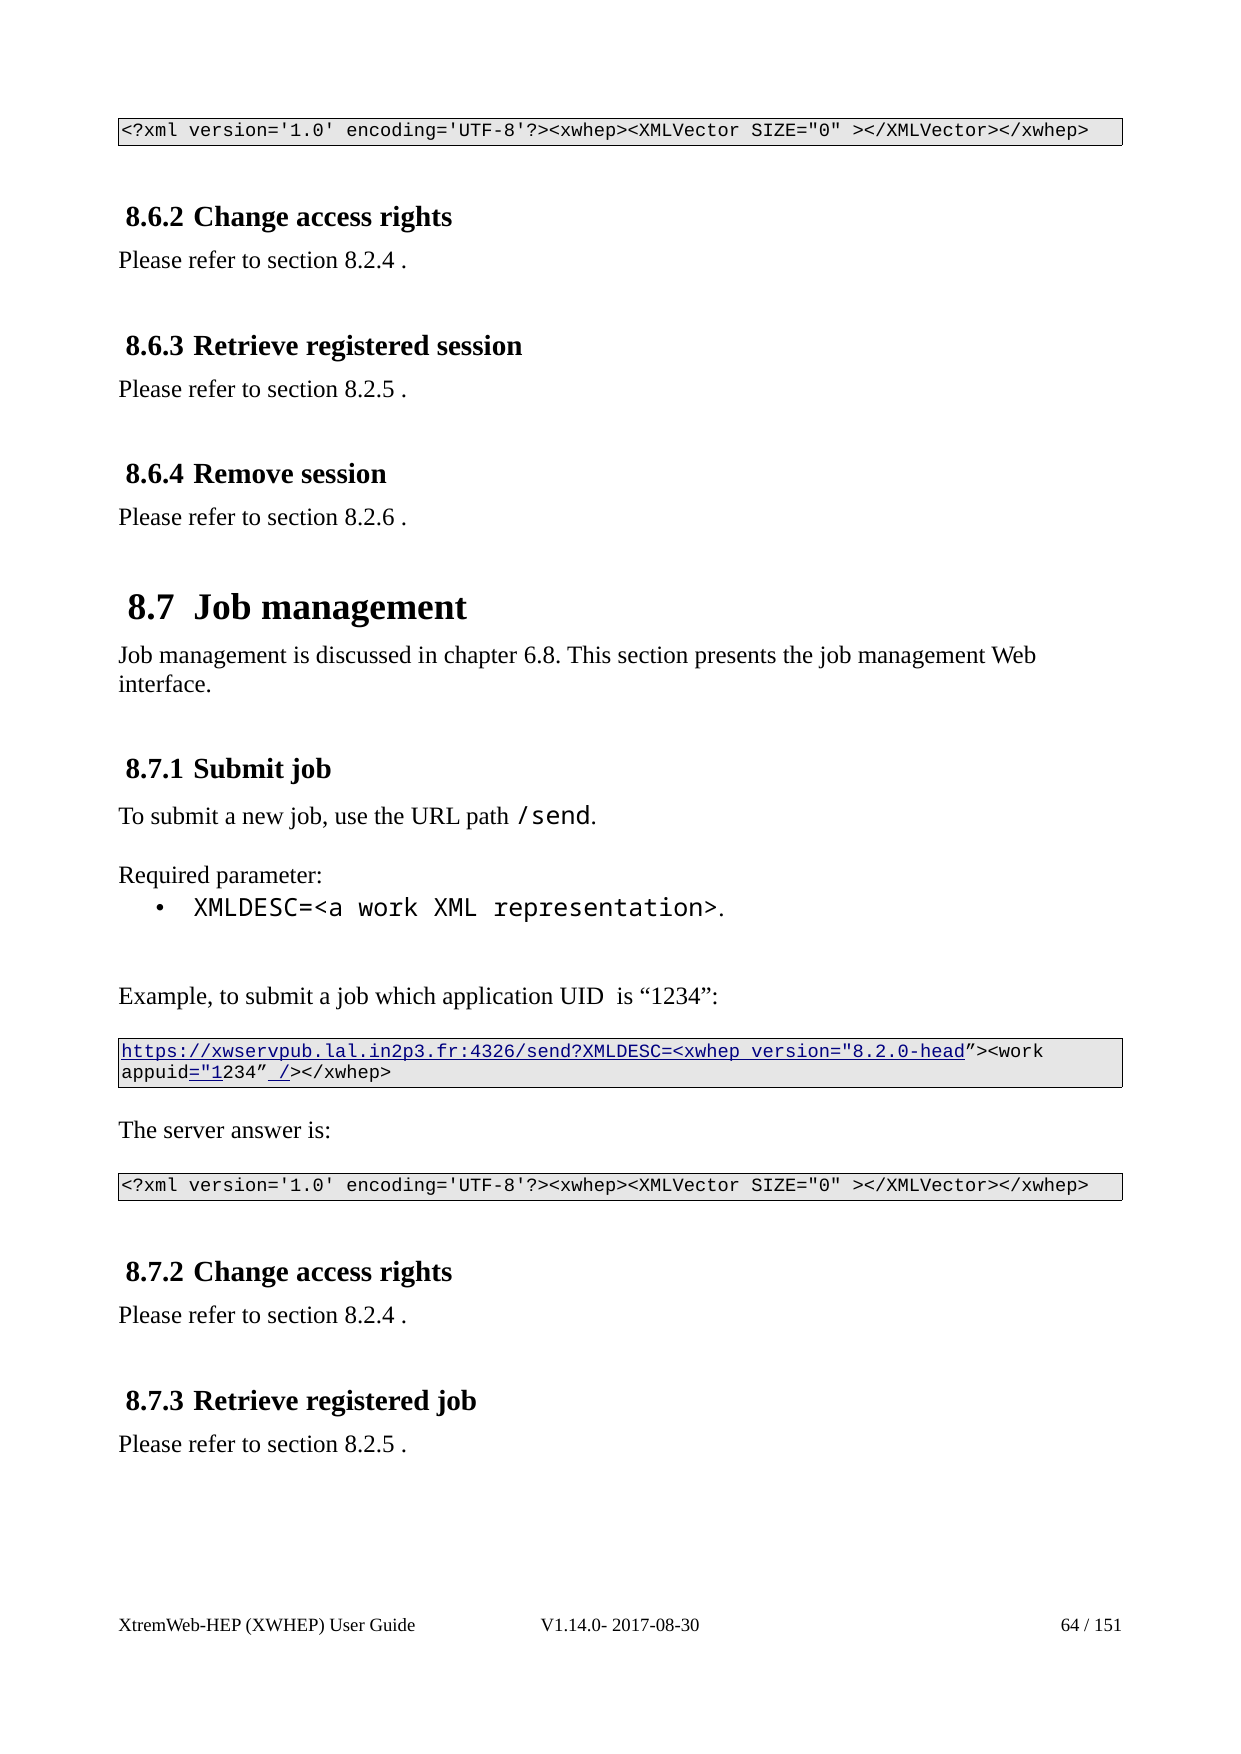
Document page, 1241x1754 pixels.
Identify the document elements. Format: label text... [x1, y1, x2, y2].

text <?xml version='1.0' encoding='UTF-8'?><xwhep><XMLVector SIZE="0" ></XMLVector></xwhep> [119, 119, 1122, 145]
text Job management is discussed in chapter 6.8. This section presents the job management Web interface. [118, 640, 1122, 698]
text Please refer to section8.2.4. [118, 1300, 1122, 1329]
subtitle Change access rights [118, 199, 1122, 233]
text Please refer to section8.2.5. [118, 374, 1122, 402]
subtitle Change access rights [118, 1254, 1122, 1288]
text https://xwservpub.lal.in2p3.fr:4326/send?XMLDESC=<xwhep version="8.2.0-head”><work appuid="1234” /></xwhep> [119, 1039, 1122, 1087]
text Please refer to section8.2.5. [118, 1429, 1122, 1457]
text Required parameter: [118, 861, 1122, 889]
subtitle Retrieve registered session [118, 328, 1122, 361]
subtitle Remove session [118, 456, 1122, 490]
text The server answer is: [118, 1116, 1122, 1144]
text <?xml version='1.0' encoding='UTF-8'?><xwhep><XMLVector SIZE="0" ></XMLVector></xwhep> [119, 1174, 1122, 1200]
subtitle Submit job [118, 752, 1122, 785]
text Please refer to section8.2.6. [118, 502, 1122, 531]
text To submit a new job, use the URL path /send. [118, 798, 1122, 832]
text Example, to submit a job which application UID is “1234”: [118, 981, 1122, 1009]
list XMLDESC=<a work XML representation>. [156, 889, 1122, 923]
subtitle Retrieve registered job [118, 1383, 1122, 1416]
subtitle Job management [118, 585, 1122, 628]
text Please refer to section8.2.4. [118, 245, 1122, 274]
